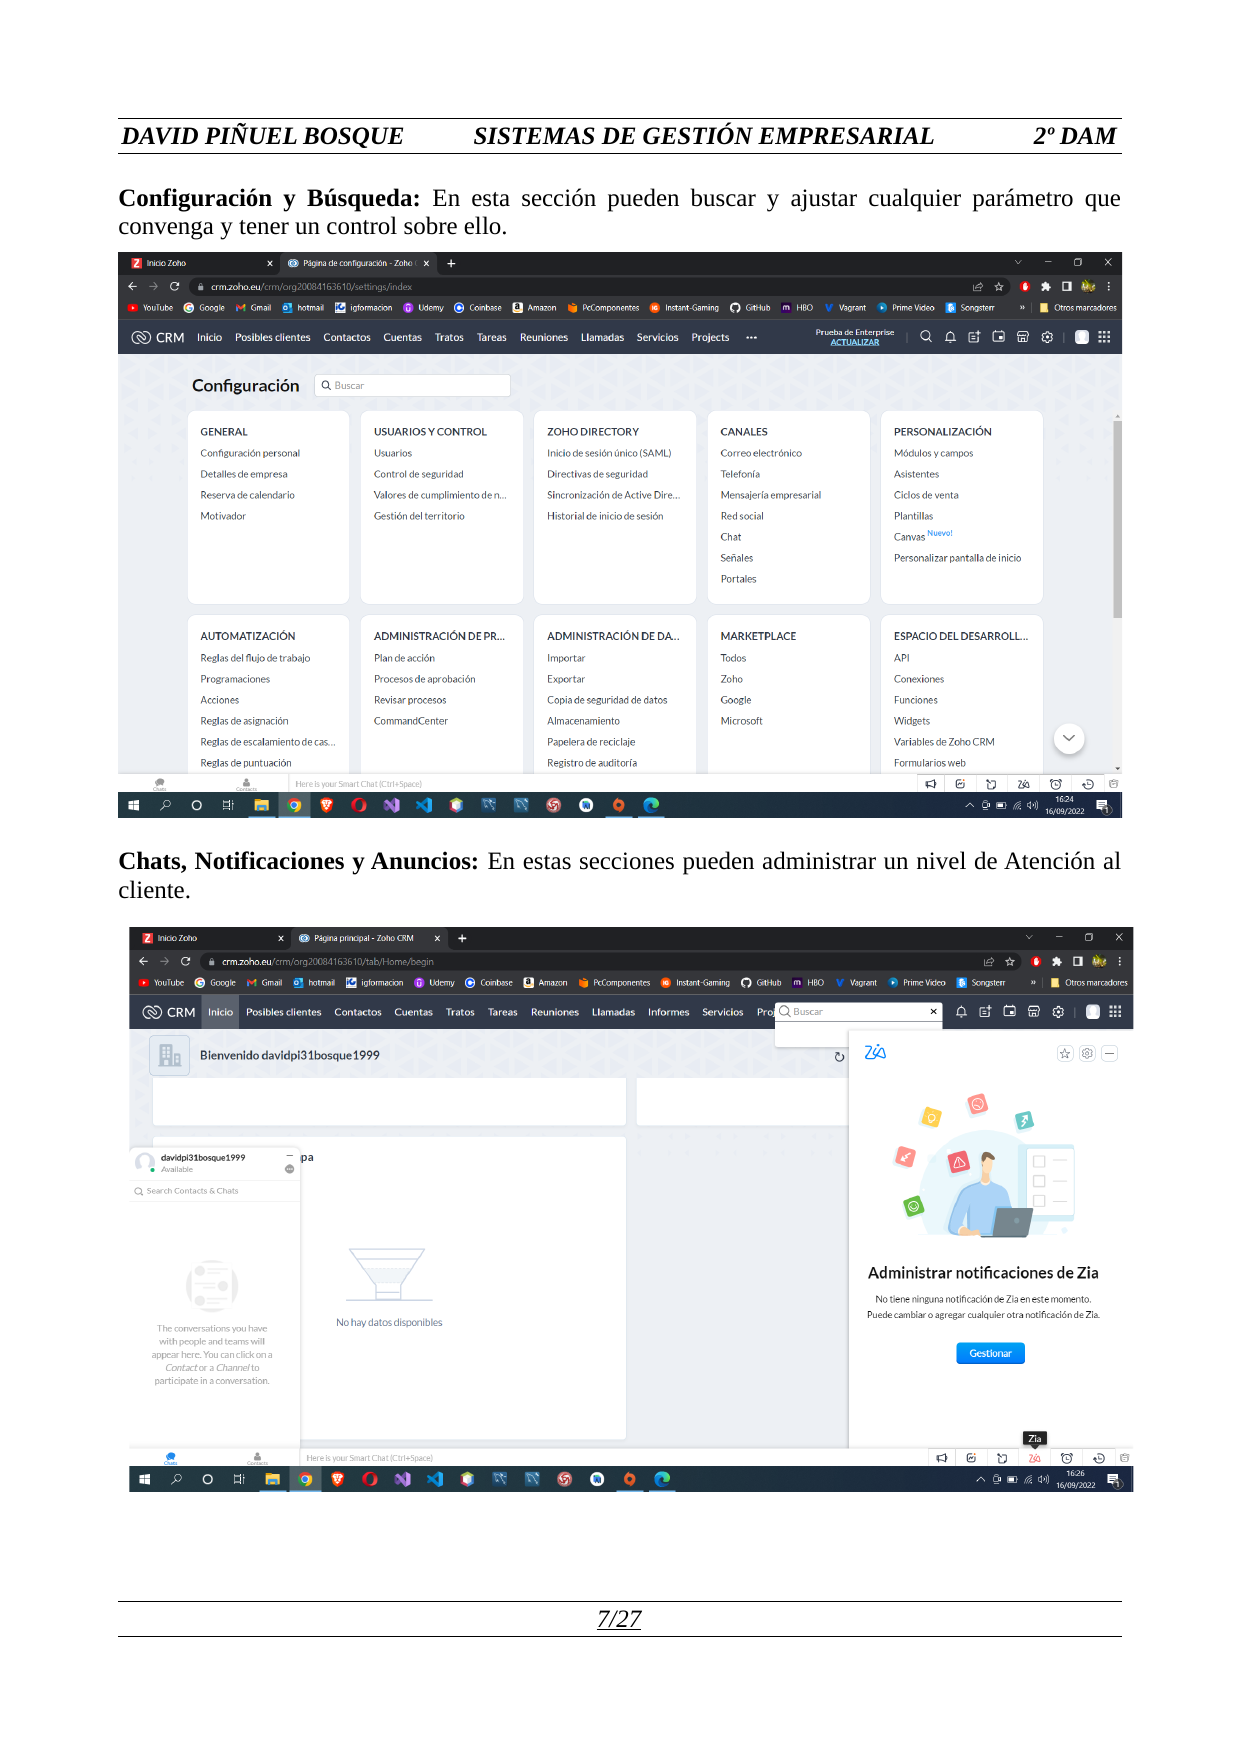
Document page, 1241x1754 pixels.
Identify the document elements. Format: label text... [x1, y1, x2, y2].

picture [118, 252, 1123, 818]
picture [129, 927, 1134, 1492]
text Chats, Notificaciones y Anuncios: En estas secciones pueden administrar un nivel de Atención al cliente. [118, 846, 1122, 903]
text Configuración y Búsqueda: En esta sección pueden buscar y ajustar cualquier parámetro que convenga y tener un control sobre ello. [118, 183, 1122, 240]
